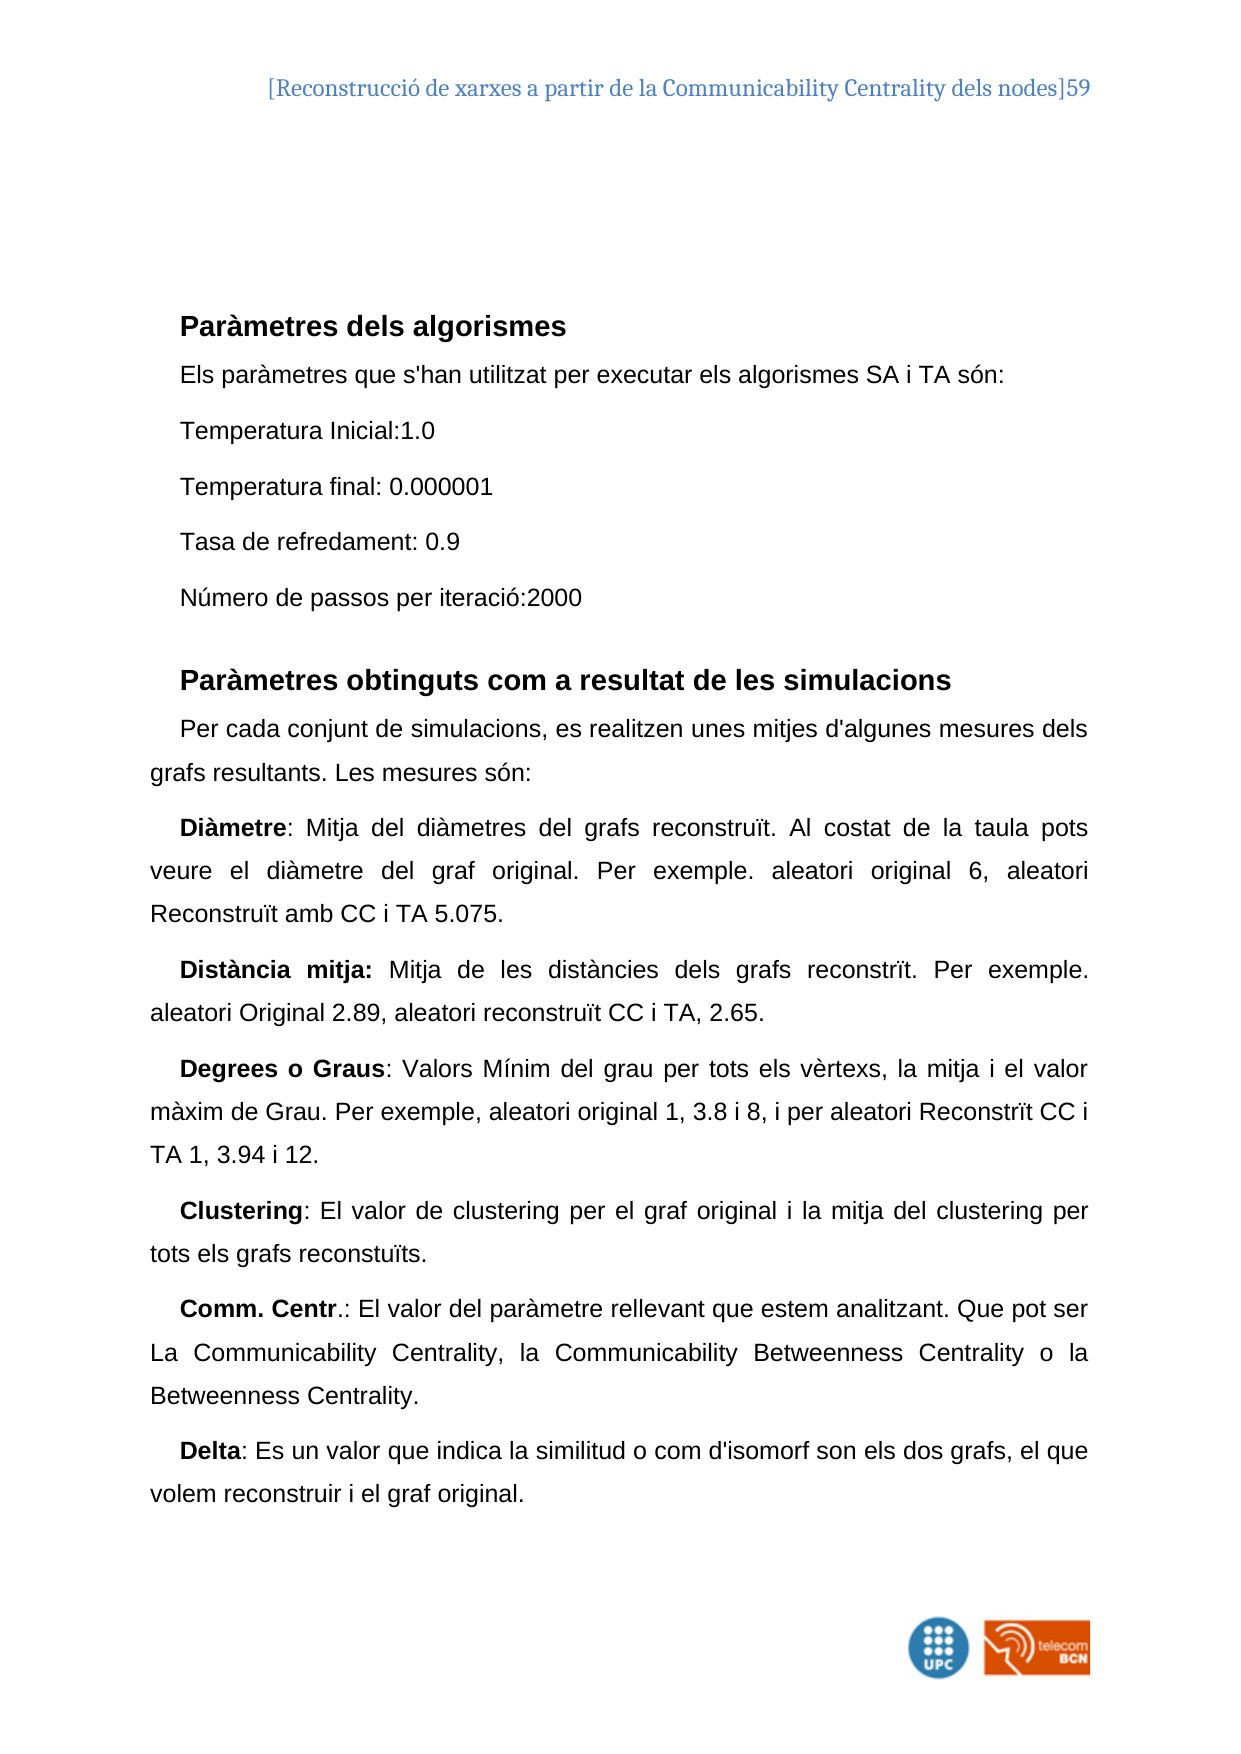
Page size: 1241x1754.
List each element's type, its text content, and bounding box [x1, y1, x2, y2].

text Número de passos per iteració:2000 [150, 583, 1090, 611]
subtitle Paràmetres obtinguts com a resultat de les simulacions [150, 663, 1090, 697]
text Clustering: El valor de clustering per el graf original i la mitja del clustering per tots els grafs reconstuïts. [150, 1196, 1090, 1267]
text Delta: Es un valor que indica la similitud o com d'isomorf son els dos grafs, el que volem reconstruir i el graf original. [150, 1436, 1090, 1508]
picture [904, 1614, 1091, 1681]
text Degrees o Graus: Valors Mínim del grau per tots els vèrtexs, la mitja i el valor màxim de Grau. Per exemple, aleatori original 1, 3.8 i 8, i per aleatori Reconstrït CC i TA 1, 3.94 i 12. [150, 1054, 1090, 1169]
text Diàmetre: Mitja del diàmetres del grafs reconstruït. Al costat de la taula pots veure el diàmetre del graf original. Per exemple. aleatori original 6, aleatori Reconstruït amb CC i TA 5.075. [150, 813, 1090, 928]
subtitle Paràmetres dels algorismes [150, 309, 1090, 343]
text Comm. Centr.: El valor del paràmetre rellevant que estem analitzant. Que pot ser La Communicability Centrality, la Communicability Betweenness Centrality o la Betweenness Centrality. [150, 1294, 1090, 1409]
text Tasa de refredament: 0.9 [150, 527, 1090, 556]
text Temperatura final: 0.000001 [150, 471, 1090, 500]
text Per cada conjunt de simulacions, es realitzen unes mitjes d'algunes mesures dels grafs resultants. Les mesures són: [150, 714, 1090, 786]
text Distància mitja: Mitja de les distàncies dels grafs reconstrït. Per exemple. aleatori Original 2.89, aleatori reconstruït CC i TA, 2.65. [150, 955, 1090, 1027]
text Temperatura Inicial:1.0 [150, 416, 1090, 444]
text Els paràmetres que s'han utilitzat per executar els algorismes SA i TA són: [150, 360, 1090, 389]
